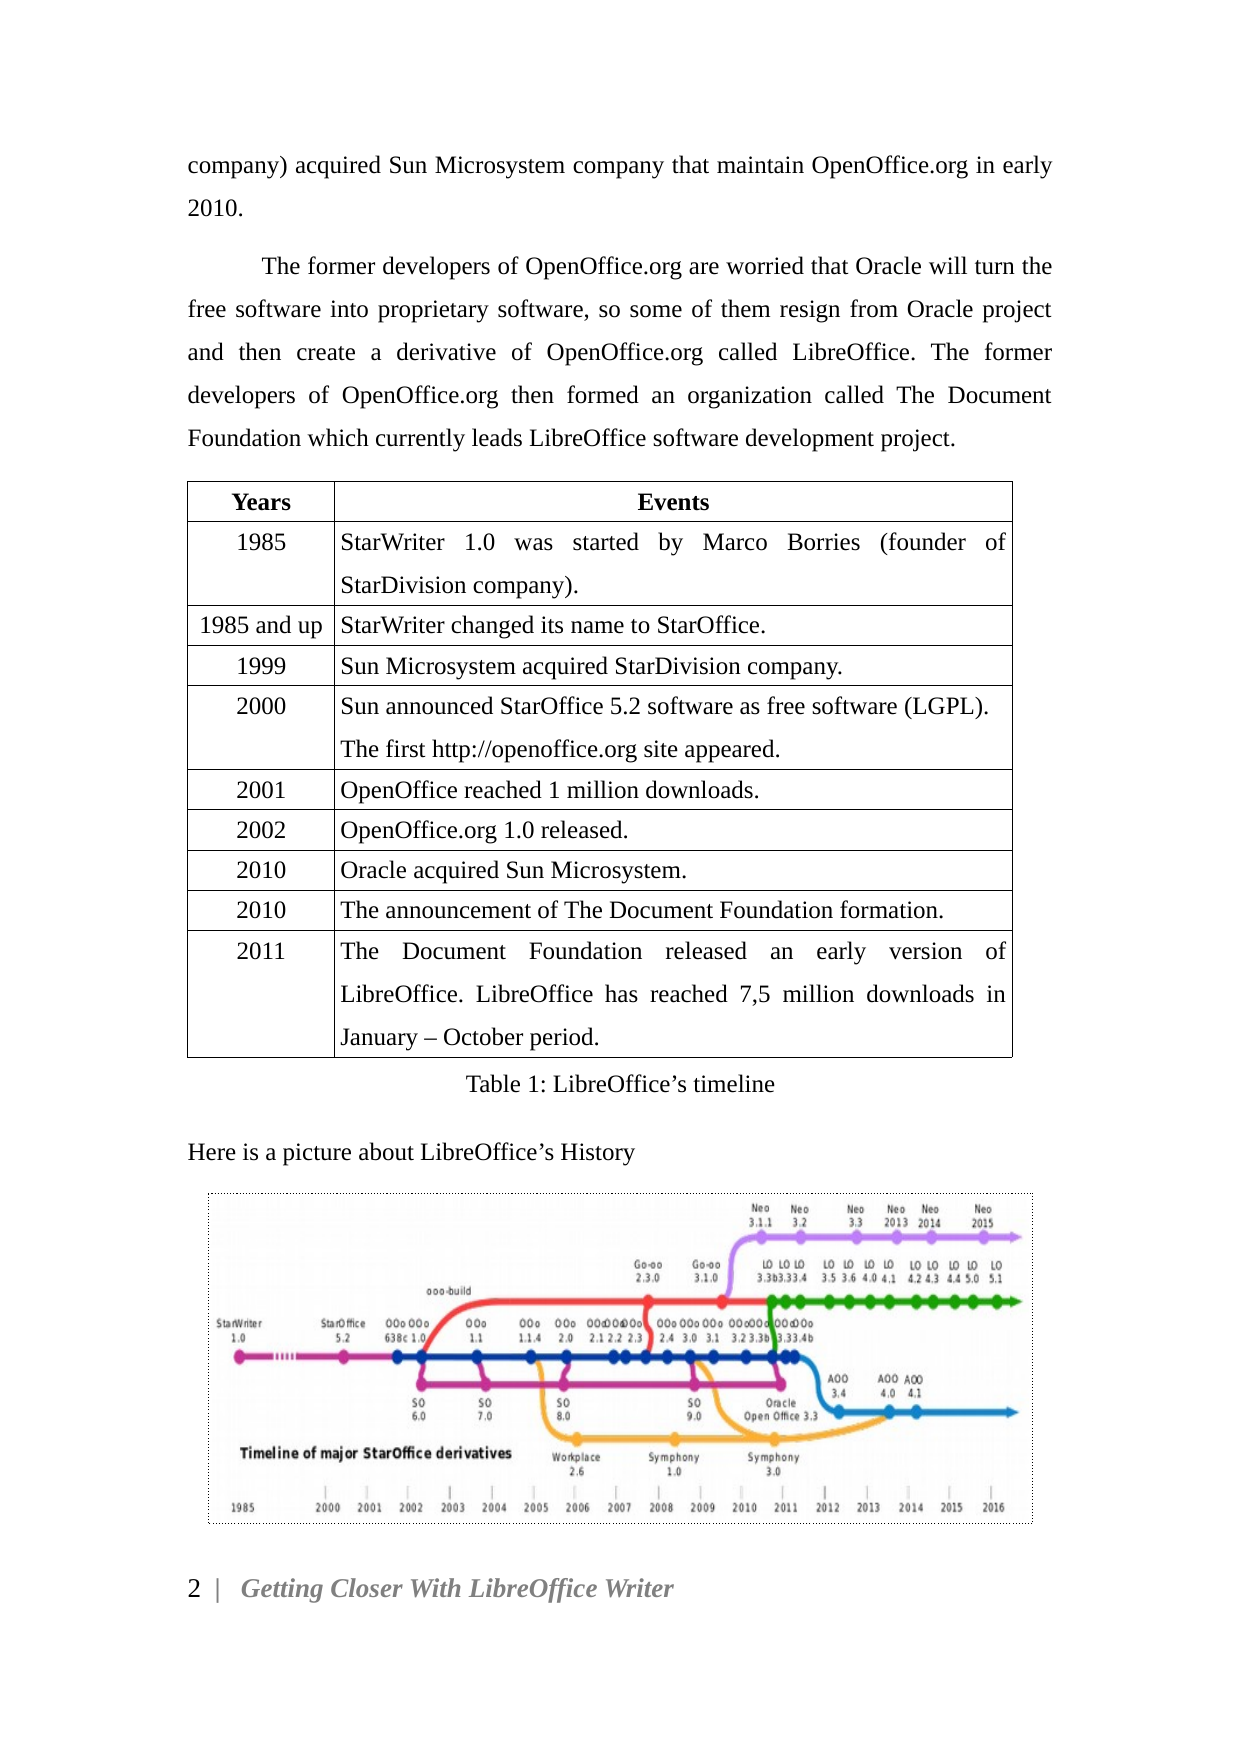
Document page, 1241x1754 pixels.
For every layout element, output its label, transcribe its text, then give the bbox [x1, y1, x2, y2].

text Table 1: LibreOffice’s timeline [187, 1069, 1053, 1098]
table_cell The announcement of The Document Foundation formation. [335, 891, 1012, 930]
picture [211, 1196, 1030, 1520]
text Here is a picture about LibreOffice’s History [187, 1137, 1053, 1166]
table_cell The Document Foundation released an early version of LibreOffice. LibreOffice has reached 7,5 million downloads in January – October period. [335, 931, 1012, 1057]
table_header Events [335, 482, 1012, 521]
table_cell 2010 [188, 851, 334, 890]
table_cell OpenOffice.org 1.0 released. [335, 810, 1012, 849]
text The former developers of OpenOffice.org are worried that Oracle will turn the free software into proprietary software, so some of them resign from Oracle project and then create a derivative of OpenOffice.org called LibreOffice. The former developers of OpenOffice.org then formed an organization called The Document Foundation which currently leads LibreOffice software development project. [187, 251, 1053, 452]
table_cell 1999 [188, 646, 334, 685]
table_cell Sun announced StarOffice 5.2 software as free software (LGPL). The first http://openoffice.org site appeared. [335, 686, 1012, 769]
table_cell 1985 and up [188, 606, 334, 645]
table_cell 1985 [188, 522, 334, 605]
table_cell 2001 [188, 770, 334, 809]
table_cell StarWriter changed its name to StarOffice. [335, 606, 1012, 645]
text company) acquired Sun Microsystem company that maintain OpenOffice.org in early 2010. [187, 150, 1053, 222]
table_header Years [188, 482, 334, 521]
table_cell 2002 [188, 810, 334, 849]
table_cell OpenOffice reached 1 million downloads. [335, 770, 1012, 809]
table_cell 2000 [188, 686, 334, 769]
table_cell Oracle acquired Sun Microsystem. [335, 851, 1012, 890]
table_cell StarWriter 1.0 was started by Marco Borries (founder of StarDivision company). [335, 522, 1012, 605]
table_cell 2010 [188, 891, 334, 930]
table_cell 2011 [188, 931, 334, 1057]
table_cell Sun Microsystem acquired StarDivision company. [335, 646, 1012, 685]
text [208, 1193, 1032, 1523]
